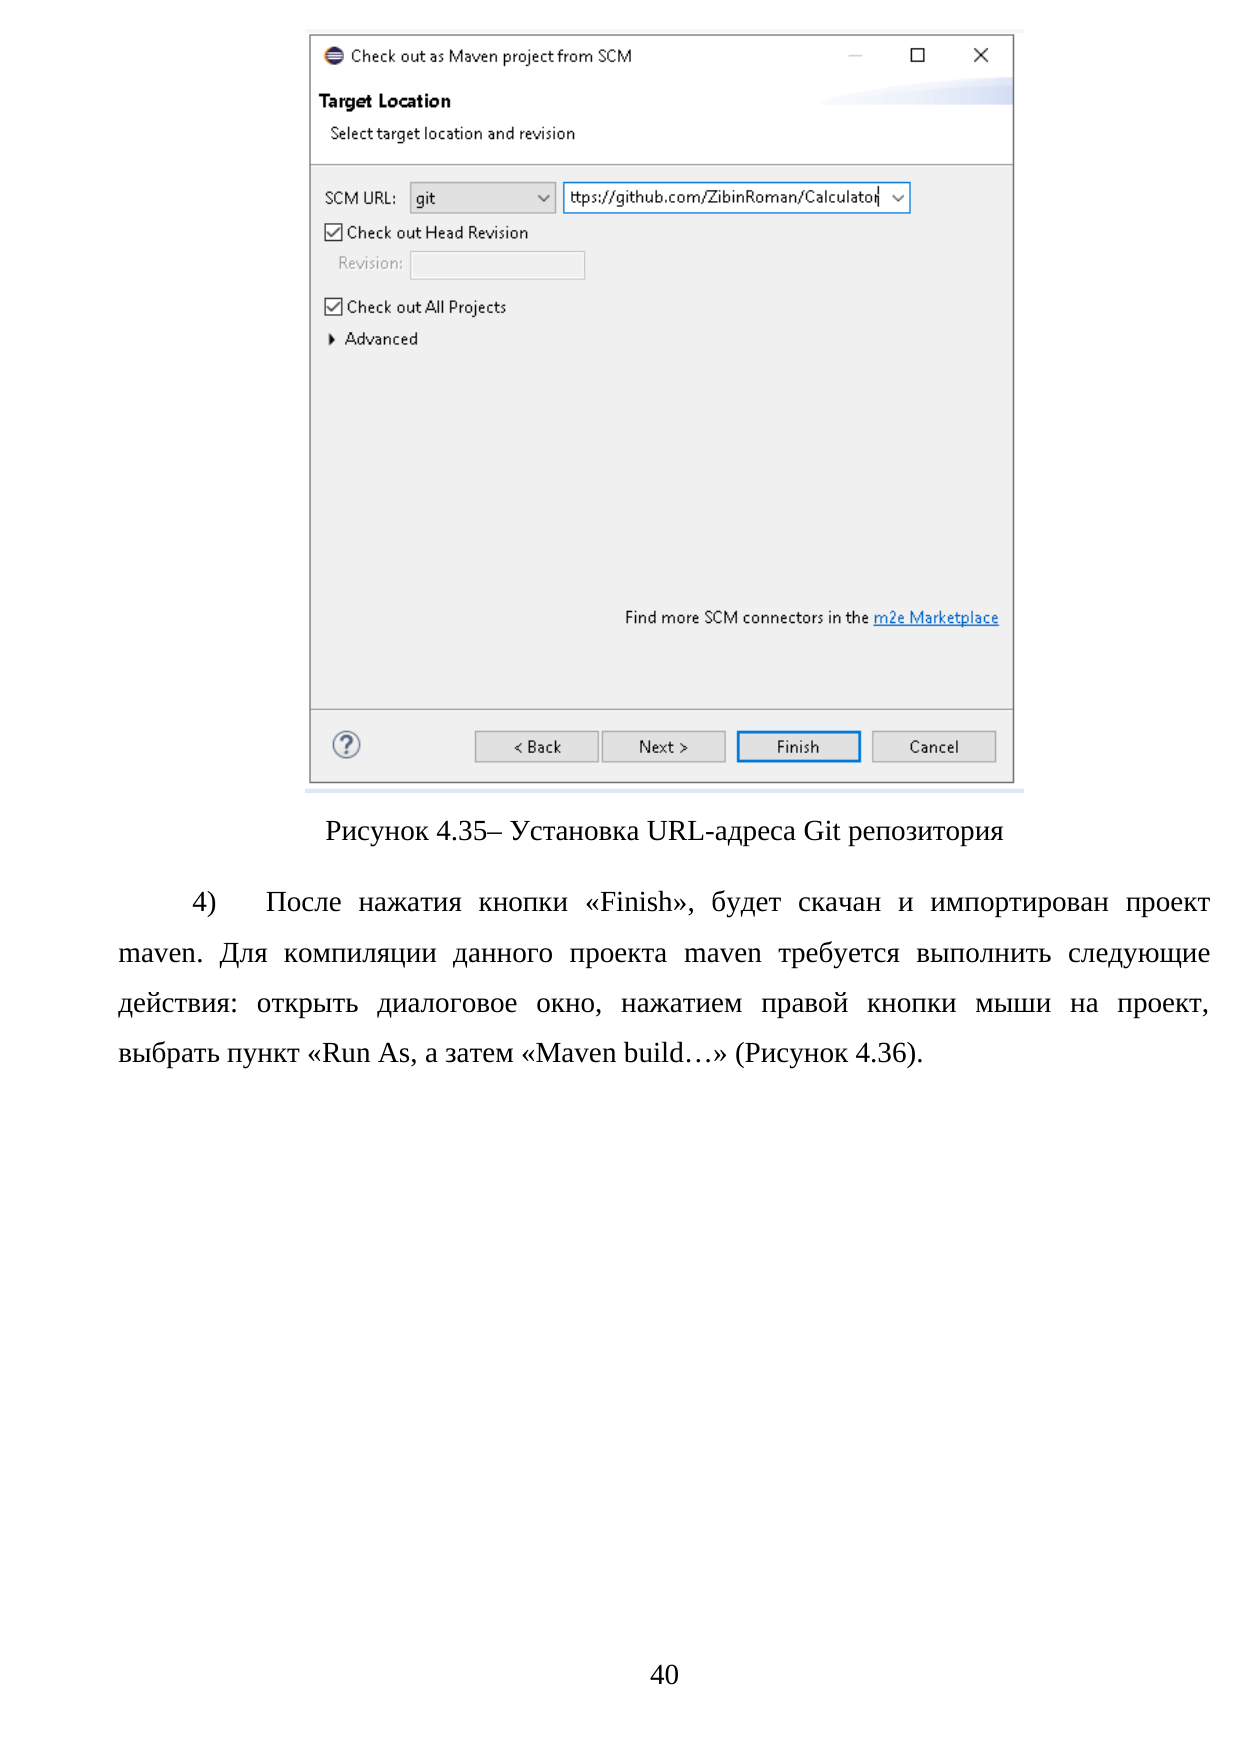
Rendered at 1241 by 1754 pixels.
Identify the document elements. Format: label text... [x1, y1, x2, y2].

text Рисунок 4.35– Установка URL-адреса Git репозитория [118, 813, 1211, 847]
list После нажатия кнопки «Finish», будет скачан и импортирован проект maven. Для компиляции данного проекта maven требуется выполнить следующие действия: открыть диалоговое окно, нажатием правой кнопки мыши на проект, выбрать пункт «Run As, а затем «Maven build…» (Рисунок 4.36). [118, 884, 1211, 1069]
